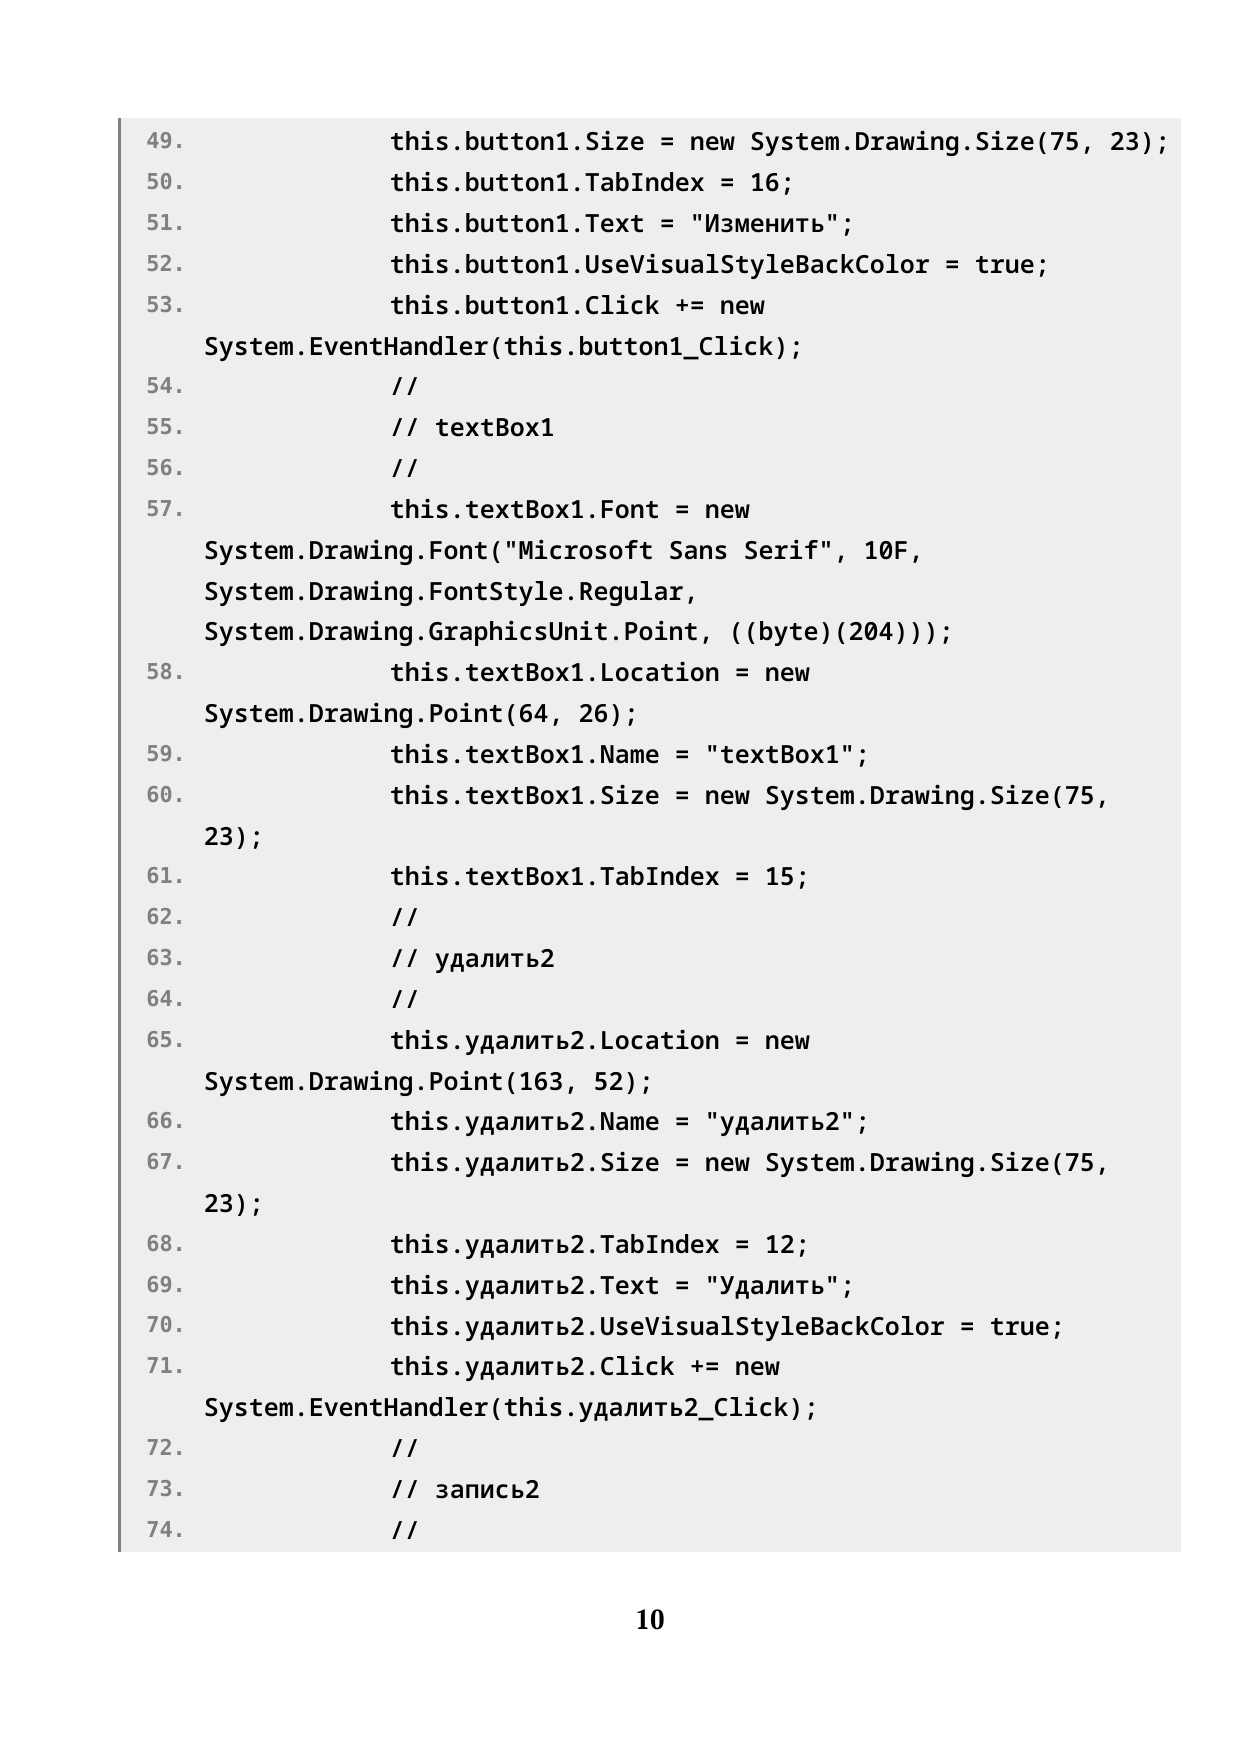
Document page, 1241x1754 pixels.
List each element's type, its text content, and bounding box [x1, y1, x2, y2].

list // [121, 976, 1181, 1016]
list this.удалить2.Location = new System.Drawing.Point(163, 52); [121, 1016, 1181, 1097]
list this.удалить2.Size = new System.Drawing.Size(75, 23); [121, 1139, 1181, 1220]
list // удалить2 [121, 935, 1181, 975]
list this.удалить2.TabIndex = 12; [121, 1221, 1181, 1261]
list this.удалить2.Name = "удалить2"; [121, 1098, 1181, 1138]
list this.textBox1.Font = new System.Drawing.Font("Microsoft Sans Serif", 10F, System.Drawing.FontStyle.Regular, System.Drawing.GraphicsUnit.Point, ((byte)(204))); [121, 486, 1181, 648]
list // запись2 [121, 1466, 1181, 1506]
list // [121, 1425, 1181, 1465]
list this.textBox1.Location = new System.Drawing.Point(64, 26); [121, 649, 1181, 730]
list // [121, 894, 1181, 934]
list // [121, 445, 1181, 485]
list this.button1.Size = new System.Drawing.Size(75, 23); [121, 118, 1181, 158]
list this.textBox1.TabIndex = 15; [121, 853, 1181, 893]
list this.textBox1.Size = new System.Drawing.Size(75, 23); [121, 771, 1181, 852]
list // [121, 363, 1181, 403]
list this.удалить2.Text = "Удалить"; [121, 1261, 1181, 1301]
list this.button1.Text = "Изменить"; [121, 200, 1181, 240]
list this.textBox1.Name = "textBox1"; [121, 731, 1181, 771]
list this.удалить2.Click += new System.EventHandler(this.удалить2_Click); [121, 1343, 1181, 1424]
list this.button1.Click += new System.EventHandler(this.button1_Click); [121, 281, 1181, 362]
list this.удалить2.UseVisualStyleBackColor = true; [121, 1302, 1181, 1342]
list // textBox1 [121, 404, 1181, 444]
list this.button1.TabIndex = 16; [121, 159, 1181, 199]
list this.button1.UseVisualStyleBackColor = true; [121, 241, 1181, 281]
list // [121, 1506, 1181, 1552]
